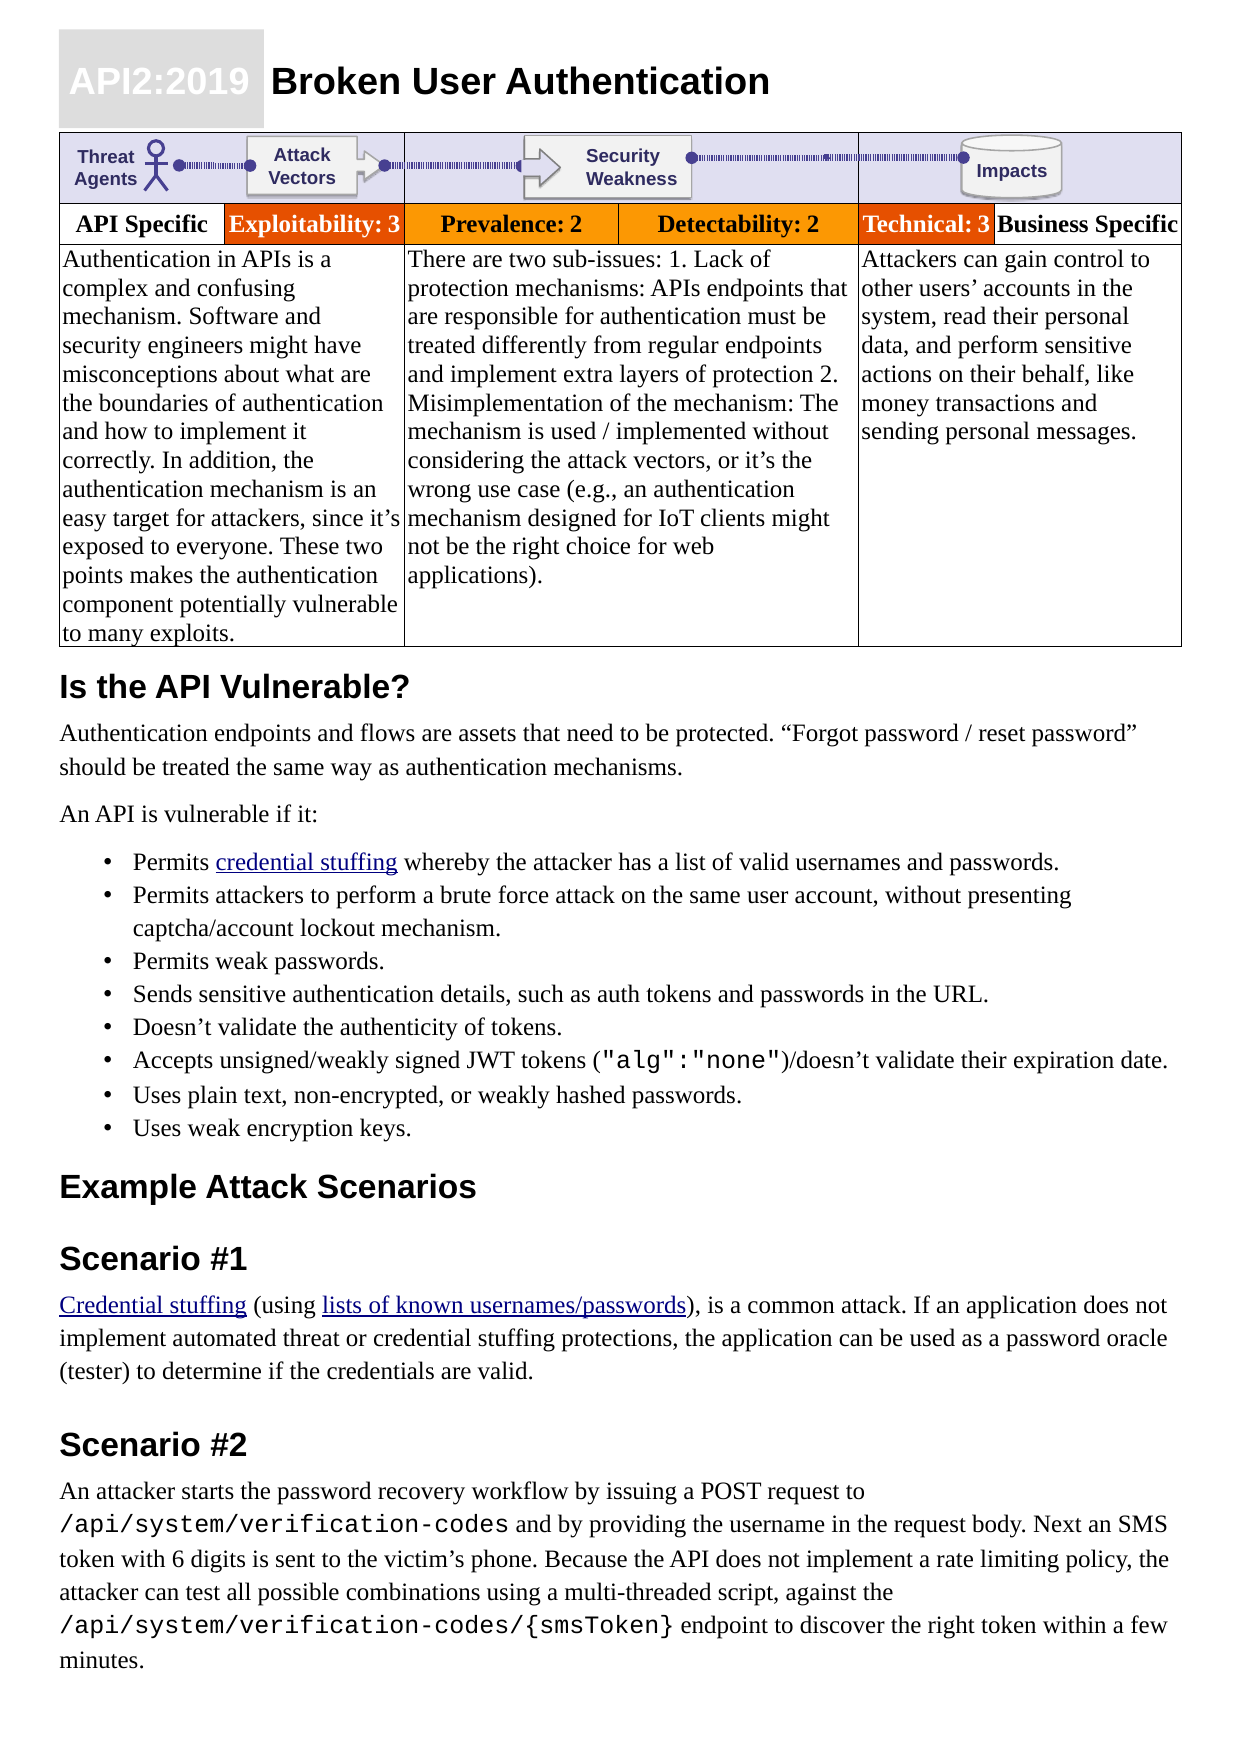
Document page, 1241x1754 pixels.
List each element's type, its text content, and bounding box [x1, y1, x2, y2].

table_cell Technical: 3 [859, 204, 994, 244]
list Uses plain text, non-encrypted, or weakly hashed passwords. [103, 1080, 1181, 1109]
table_header [224, 133, 404, 203]
subtitle Scenario #2 [59, 1425, 1181, 1463]
table_header [618, 133, 858, 203]
text Credential stuffing (using lists of known usernames/passwords), is a common attack. If an application does not implement automated threat or credential stuffing protections, the application can be used as a password oracle (tester) to determine if the credentials are valid. [59, 1290, 1181, 1385]
table_cell API Specific [60, 204, 224, 244]
table_cell Exploitability: 3 [225, 204, 404, 244]
table_cell Authentication in APIs is a complex and confusing mechanism. Software and security engineers might have misconceptions about what are the boundaries of authentication and how to implement it correctly. In addition, the authentication mechanism is an easy target for attackers, since it’s exposed to everyone. These two points makes the authentication component potentially vulnerable to many exploits. [60, 245, 404, 646]
list Sends sensitive authentication details, such as auth tokens and passwords in the URL. [103, 979, 1181, 1008]
list Doesn’t validate the authenticity of tokens. [103, 1012, 1181, 1041]
table_header [60, 133, 224, 203]
table_cell There are two sub-issues: 1. Lack of protection mechanisms: APIs endpoints that are responsible for authentication must be treated differently from regular endpoints and implement extra layers of protection 2. Misimplementation of the mechanism: The mechanism is used / implemented without considering the attack vectors, or it’s the wrong use case (e.g., an authentication mechanism designed for IoT clients might not be the right choice for web applications). [405, 245, 858, 646]
table_cell Business Specific [995, 204, 1181, 244]
subtitle Example Attack Scenarios [59, 1167, 1181, 1206]
list Permits attackers to perform a brute force attack on the same user account, without presenting captcha/account lockout mechanism. [103, 880, 1181, 942]
subtitle Scenario #1 [59, 1239, 1181, 1278]
table_header [405, 133, 618, 203]
list Accepts unsigned/weakly signed JWT tokens ("alg":"none")/doesn’t validate their expiration date. [103, 1045, 1181, 1076]
list Uses weak encryption keys. [103, 1113, 1181, 1142]
subtitle Is the API Vulnerable? [59, 667, 1181, 706]
table_header [859, 133, 994, 203]
text An API is vulnerable if it: [59, 799, 1181, 828]
list Permits weak passwords. [103, 946, 1181, 974]
text Authentication endpoints and flows are assets that need to be protected. “Forgot password / reset password” should be treated the same way as authentication mechanisms. [59, 718, 1181, 780]
table_cell Attackers can gain control to other users’ accounts in the system, read their personal data, and perform sensitive actions on their behalf, like money transactions and sending personal messages. [859, 245, 1181, 646]
table_header [994, 133, 1181, 203]
text An attacker starts the password recovery workflow by issuing a POST request to /api/system/verification-codes and by providing the username in the request body. Next an SMS token with 6 digits is sent to the victim’s phone. Because the API does not implement a rate limiting policy, the attacker can test all possible combinations using a multi-threaded script, against the /api/system/verification-codes/{smsToken} endpoint to discover the right token within a few minutes. [59, 1476, 1181, 1674]
table_cell Detectability: 2 [619, 204, 858, 244]
table_cell Prevalence: 2 [405, 204, 618, 244]
list Permits credential stuffing whereby the attacker has a list of valid usernames and passwords. [103, 847, 1181, 876]
